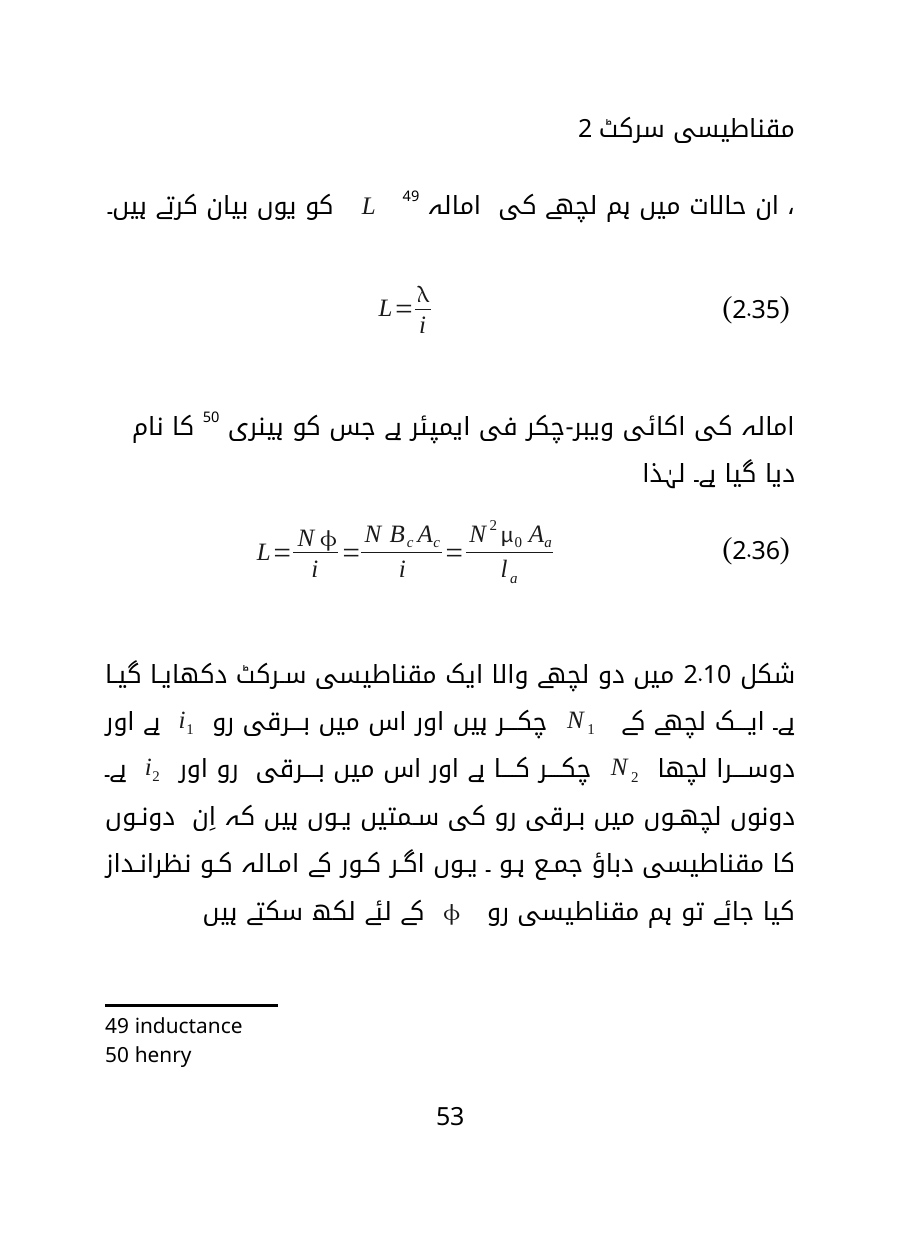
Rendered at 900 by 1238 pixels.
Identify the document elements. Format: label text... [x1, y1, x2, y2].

table_header (2.35) [696, 276, 795, 357]
table_header [105, 276, 696, 357]
text جن مقناطیسی سرکٹوں میں پرمیبلیٹی کو مستقل مقدار تصور کیا جا سکے یا جن میں خلائی درز کی مقناطیسی مزاحمت کور کی مقناطیسی مزاحمت سے بہت زیادہ ہو یعنی ، ان حالات میں ہم لچھے کی امالہ کو یوں بیان کرتے ہیں۔ [105, 182, 795, 230]
table_header (2.36) [695, 511, 795, 604]
table_header [105, 511, 695, 604]
text henry [105, 1040, 795, 1068]
text امالہ کی اکائی ویبر-چکر فی ایمپئر ہے جس کو ہینری کا نام دیا گیا ہے۔ لہٰذا [105, 403, 795, 498]
text شکل 2.10 میں دو لچھے والا ایک مقناطیسی سرکٹ دکھایا گیا ہے۔ ایک لچھے کے چکر ہیں اور اس میں برقی روہے اور دوسرا لچھاچکر کا ہے اور اس میں برقی رو اورہے۔ دونوں لچھوں میں برقی رو کی سمتیں یوں ہیں کہ اِن دونوں کا مقناطیسی دباؤ جمع ہو ۔ یوں اگر کور کے امالہ کو نظرانداز کیا جائے تو ہم مقناطیسی رو کے لئے لکھ سکتے ہیں [105, 651, 795, 935]
text inductance [105, 1012, 795, 1040]
